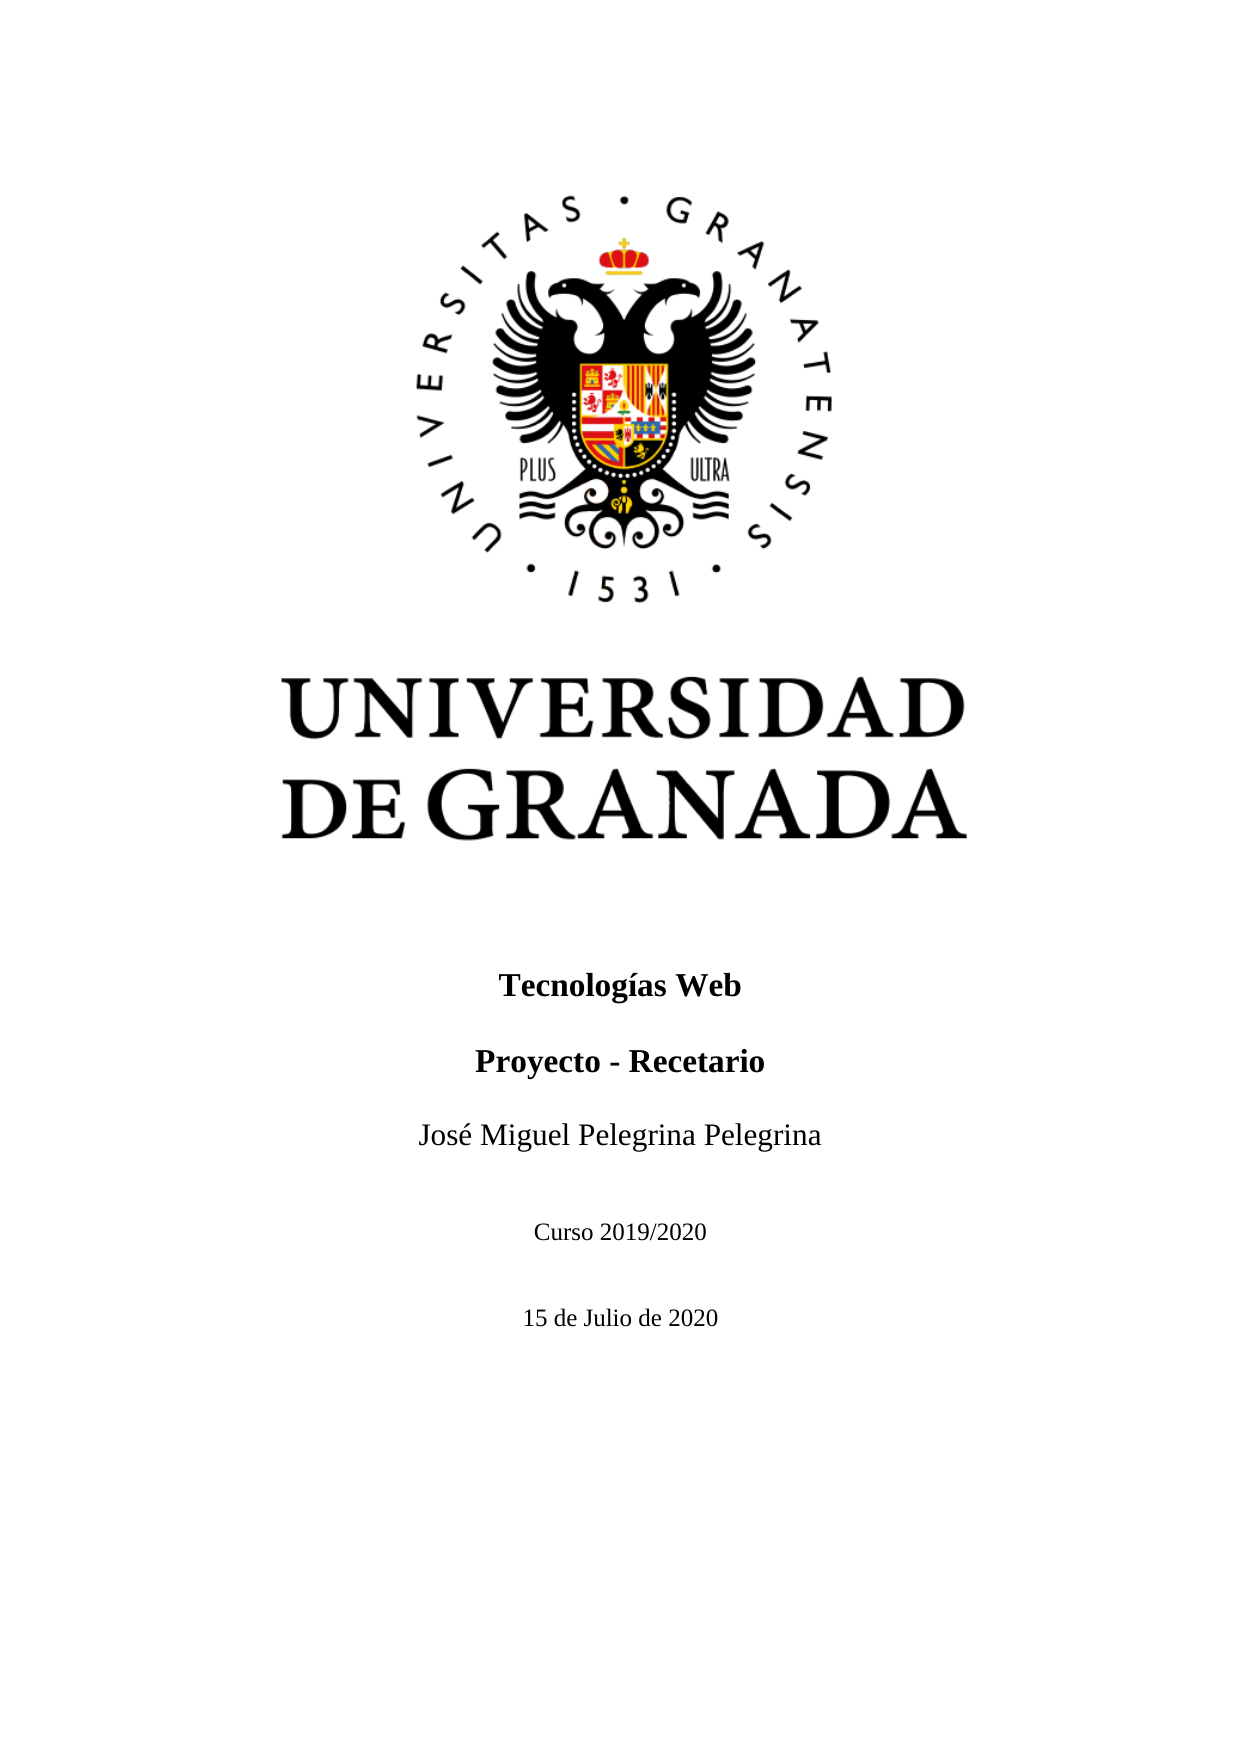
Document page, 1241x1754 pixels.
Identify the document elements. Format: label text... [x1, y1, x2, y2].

text Tecnologías Web [118, 965, 1122, 1003]
text Curso 2019/2020 [118, 1217, 1122, 1245]
text Proyecto - Recetario [118, 1042, 1122, 1080]
text José Miguel Pelegrina Pelegrina [118, 1116, 1122, 1152]
picture [149, 154, 1091, 929]
text 15 de Julio de 2020 [118, 1303, 1122, 1332]
